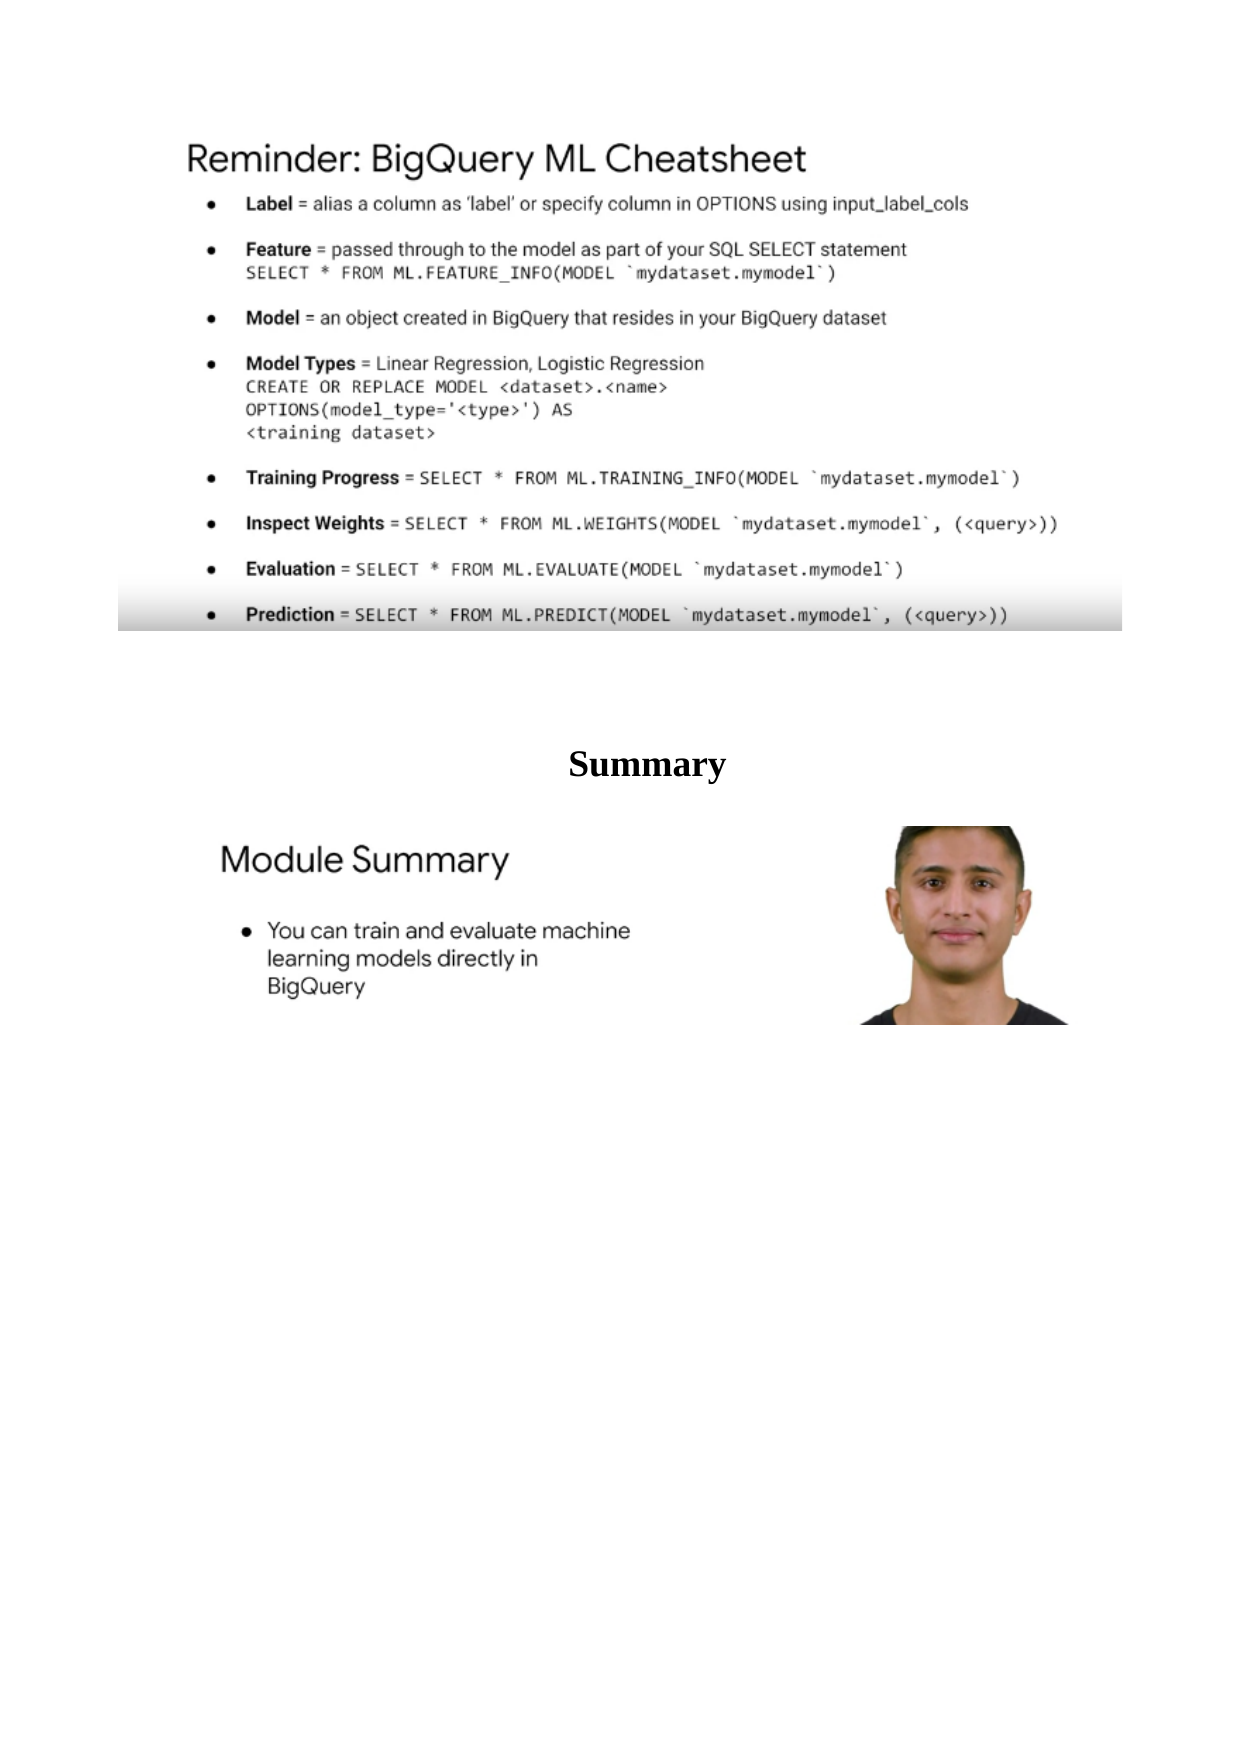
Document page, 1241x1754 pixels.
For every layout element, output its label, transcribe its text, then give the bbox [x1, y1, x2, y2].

subtitle Summary [118, 742, 1122, 785]
picture [118, 118, 1123, 631]
picture [118, 826, 1123, 1025]
